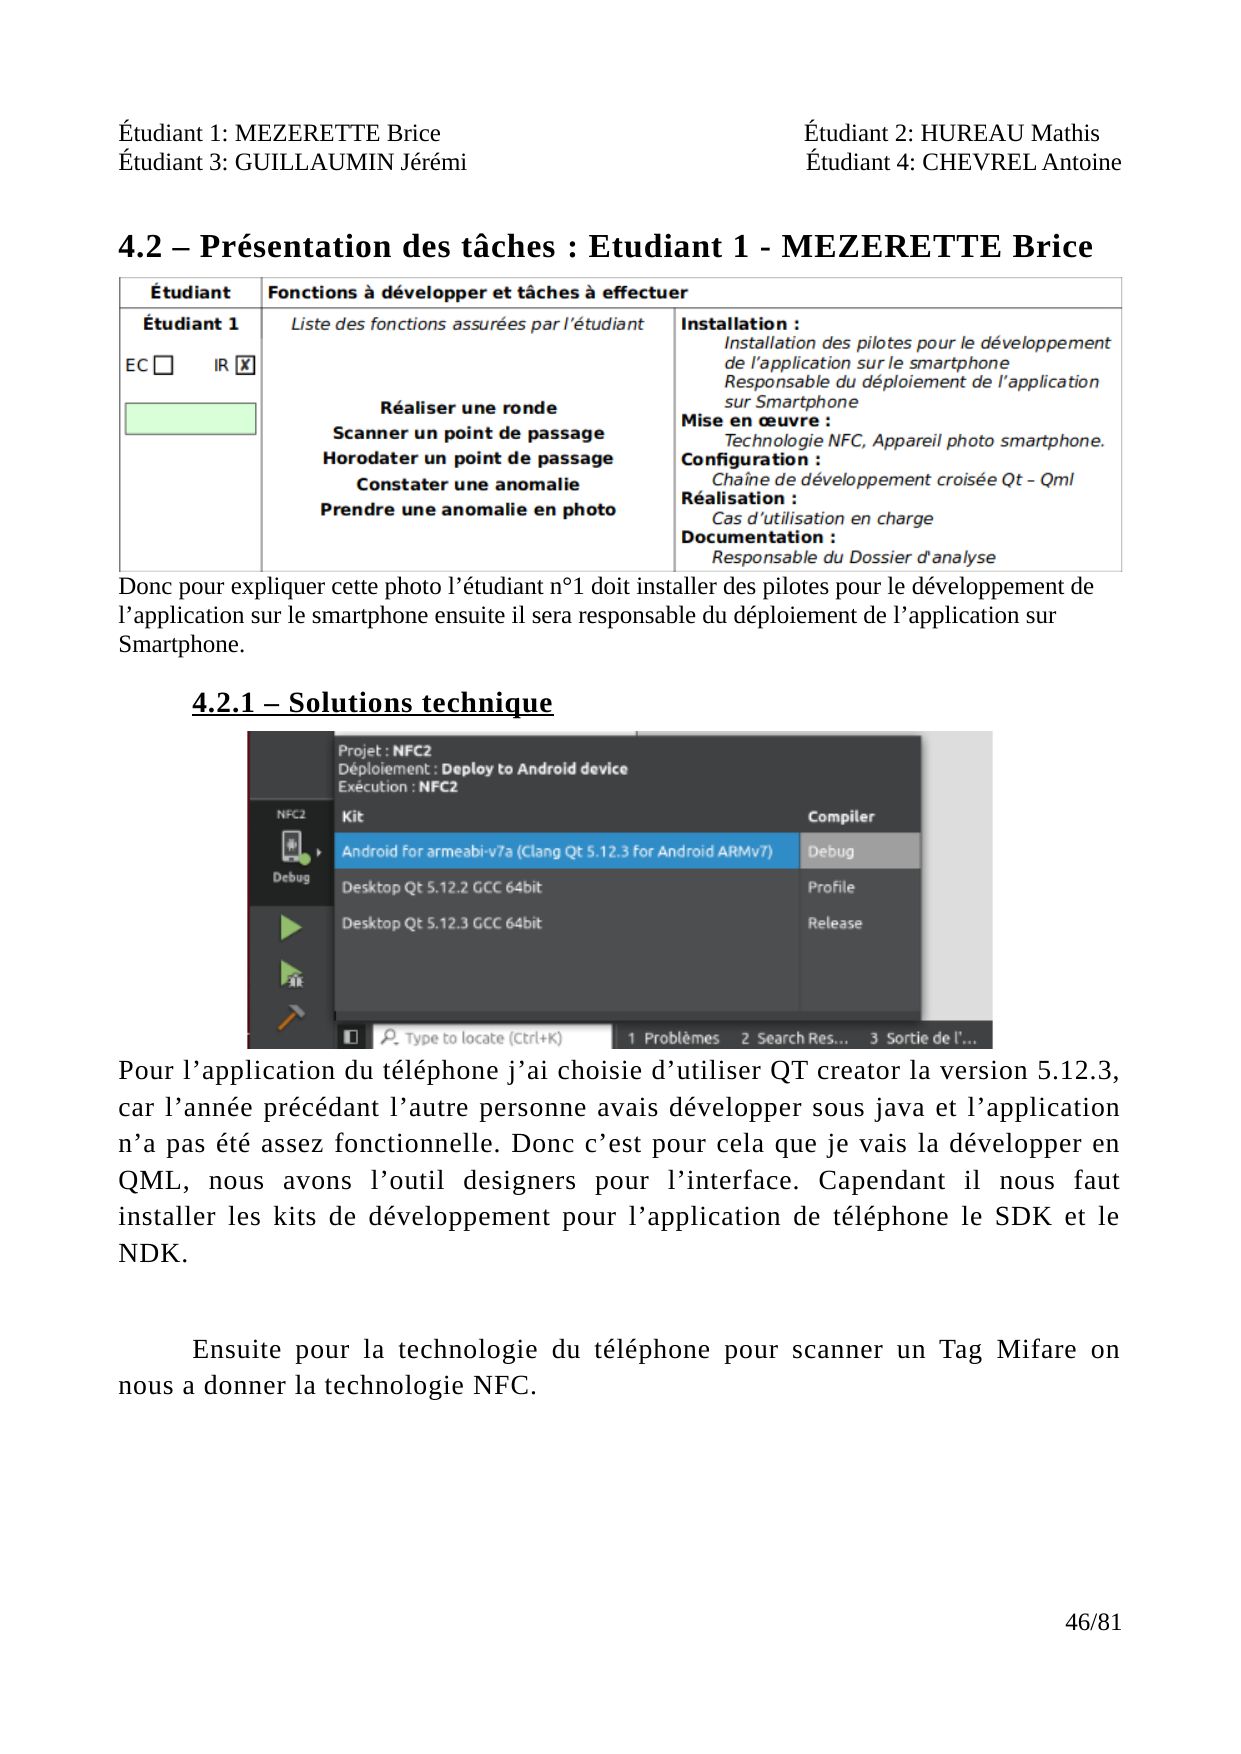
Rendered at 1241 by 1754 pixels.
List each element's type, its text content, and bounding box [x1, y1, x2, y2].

picture [247, 731, 993, 1049]
text Donc pour expliquer cette photo l’étudiant n°1 doit installer des pilotes pour le développement de l’application sur le smartphone ensuite il sera responsable du déploiement de l’application sur Smartphone. [118, 572, 1122, 658]
text Pour l’application du téléphone j’ai choisie d’utiliser QT creator la version 5.12.3, car l’année précédant l’autre personne avais développer sous java et l’application n’a pas été assez fonctionnelle. Donc c’est pour cela que je vais la développer en QML, nous avons l’outil designers pour l’interface. Capendant il nous faut installer les kits de développement pour l’application de téléphone le SDK et le NDK. [118, 1054, 1122, 1268]
subtitle 4.2 – Présentation des tâches : Etudiant 1 - MEZERETTE Brice [118, 226, 1122, 264]
text Ensuite pour la technologie du téléphone pour scanner un Tag Mifare on nous a donner la technologie NFC. [118, 1332, 1122, 1401]
picture [118, 277, 1123, 572]
subtitle 4.2.1 – Solutions technique [118, 685, 1122, 719]
